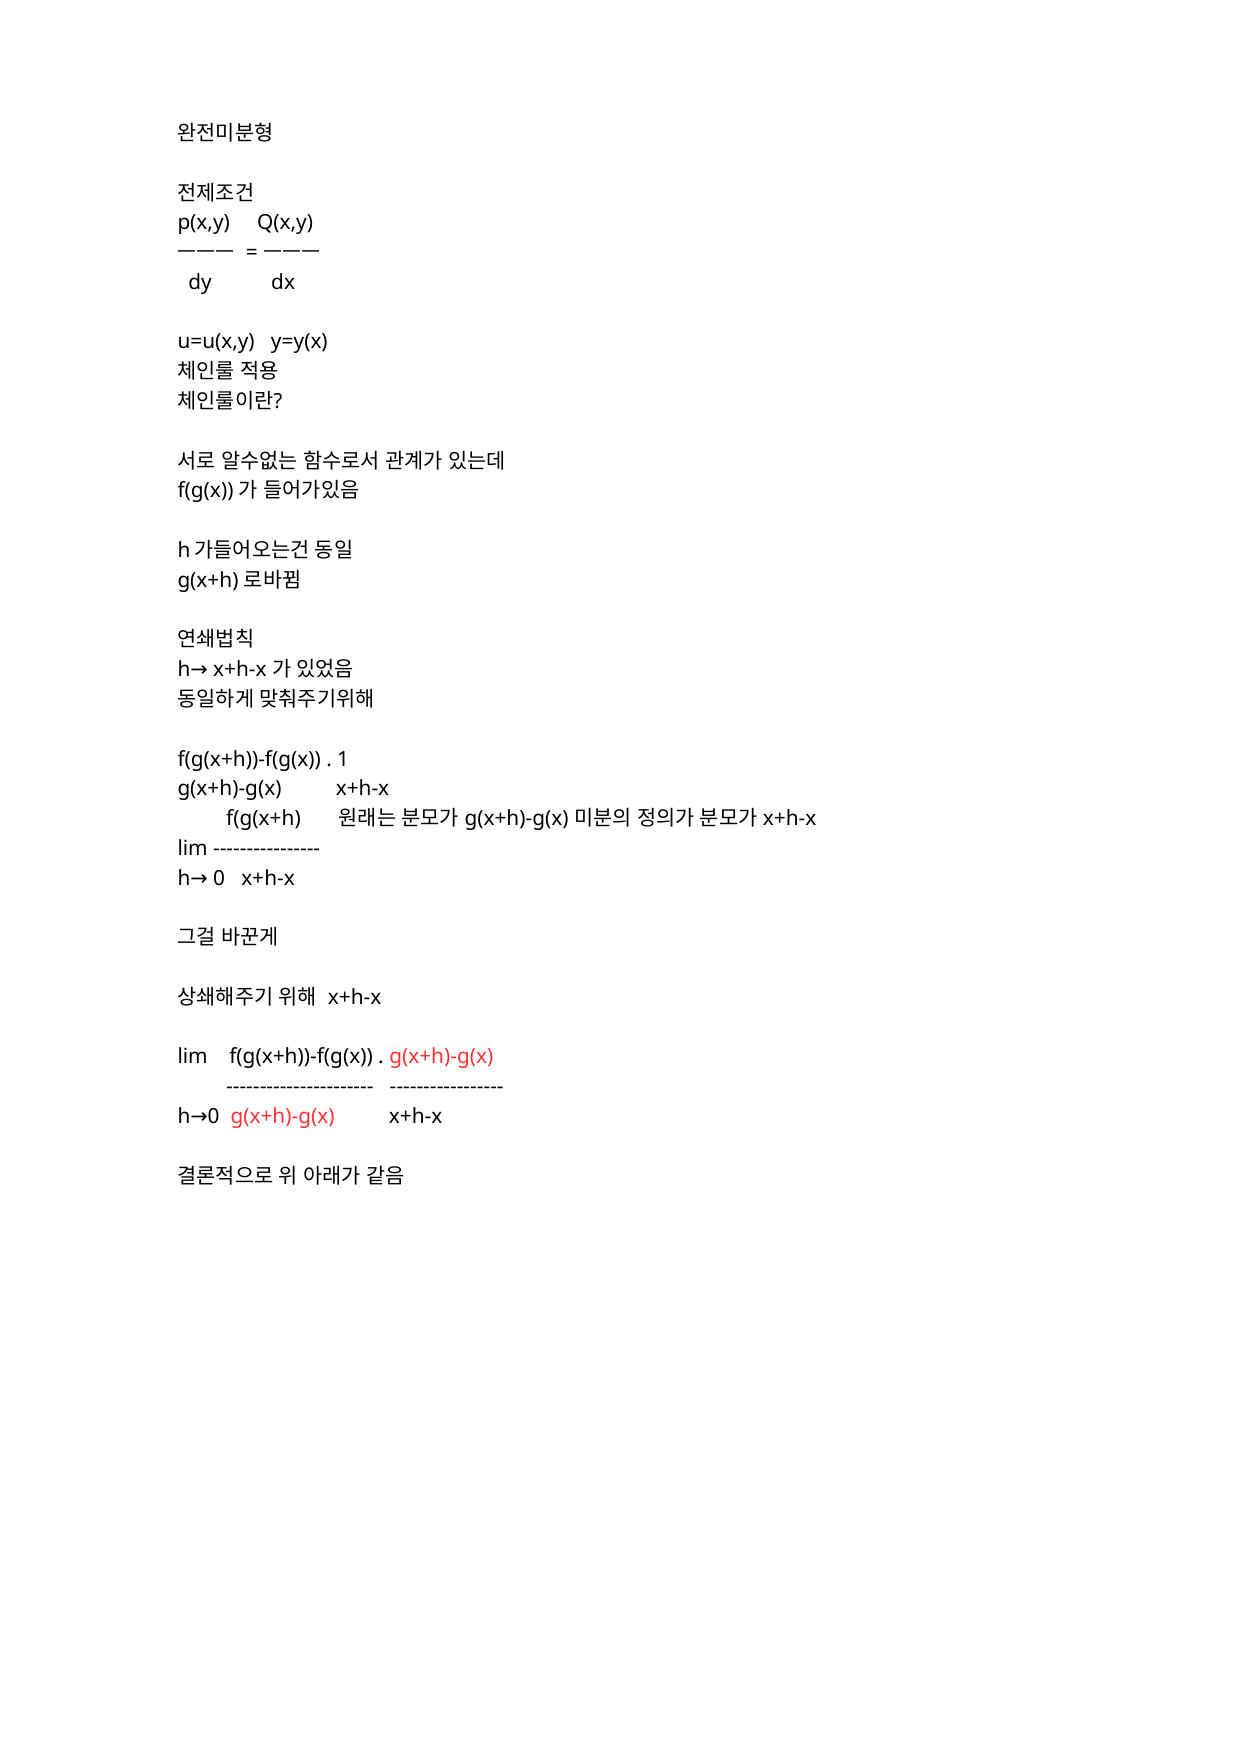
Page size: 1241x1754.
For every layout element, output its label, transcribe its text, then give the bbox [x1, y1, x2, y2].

text 서로 알수없는 함수로서 관계가 있는데 [177, 446, 1063, 474]
text f(g(x+h))-f(g(x)) . 1 [177, 744, 1063, 772]
text 체인룰이란? [177, 386, 1063, 415]
text 상쇄해주기 위해 x+h-x [177, 982, 1063, 1011]
text lim f(g(x+h))-f(g(x)) . g(x+h)-g(x) [177, 1042, 1063, 1070]
text f(g(x)) 가 들어가있음 [177, 476, 1063, 504]
text 동일하게 맞춰주기위해 [177, 684, 1063, 713]
text 연쇄법칙 [177, 624, 1063, 653]
text ---------------------- ----------------- [177, 1071, 1063, 1100]
text 결론적으로 위 아래가 같음 [177, 1161, 1063, 1189]
text 체인룰 적용 [177, 356, 1063, 385]
text h→ 0 x+h-x [177, 863, 1063, 891]
text dy dx [177, 267, 1063, 296]
text 완전미분형 [177, 118, 1063, 147]
text h→ x+h-x 가 있었음 [177, 654, 1063, 683]
text u=u(x,y) y=y(x) [177, 327, 1063, 355]
text h→0 g(x+h)-g(x) x+h-x [177, 1101, 1063, 1130]
text p(x,y) Q(x,y) [177, 207, 1063, 236]
text ㅡㅡㅡ = ㅡㅡㅡ [177, 237, 1063, 266]
text h가들어오는건 동일 [177, 535, 1063, 564]
text g(x+h) 로바뀜 [177, 565, 1063, 593]
text g(x+h)-g(x) x+h-x [177, 773, 1063, 802]
text 그걸 바꾼게 [177, 922, 1063, 951]
text f(g(x+h) 원래는 분모가 g(x+h)-g(x) 미분의 정의가 분모가 x+h-x [177, 803, 1063, 832]
text 전제조건 [177, 178, 1063, 206]
text lim ---------------- [177, 833, 1063, 862]
